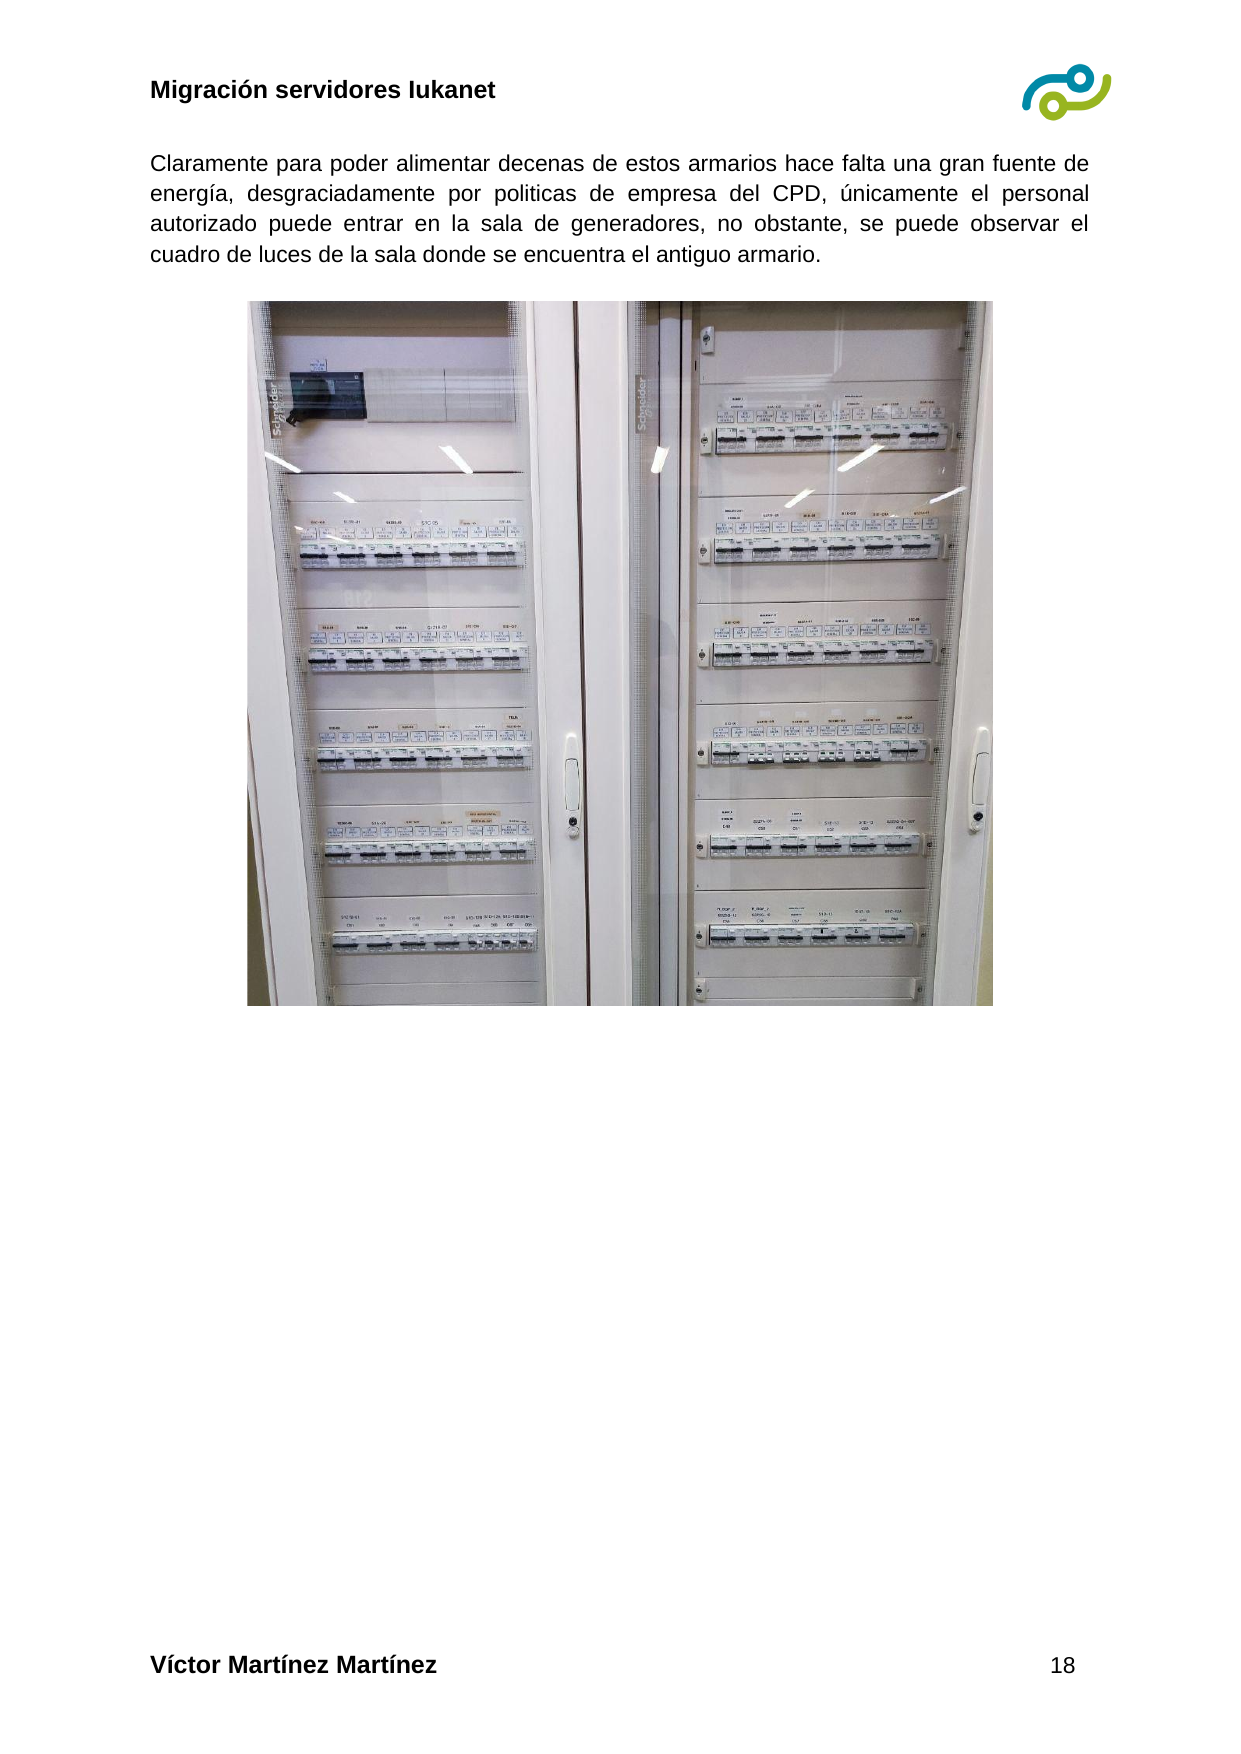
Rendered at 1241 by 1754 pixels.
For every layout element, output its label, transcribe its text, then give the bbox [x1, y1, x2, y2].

picture [247, 301, 993, 1006]
text Claramente para poder alimentar decenas de estos armarios hace falta una gran fuente de energía, desgraciadamente por politicas de empresa del CPD, únicamente el personal autorizado puede entrar en la sala de generadores, no obstante, se puede observar el cuadro de luces de la sala donde se encuentra el antiguo armario. [150, 150, 1090, 267]
picture [1018, 59, 1034, 122]
